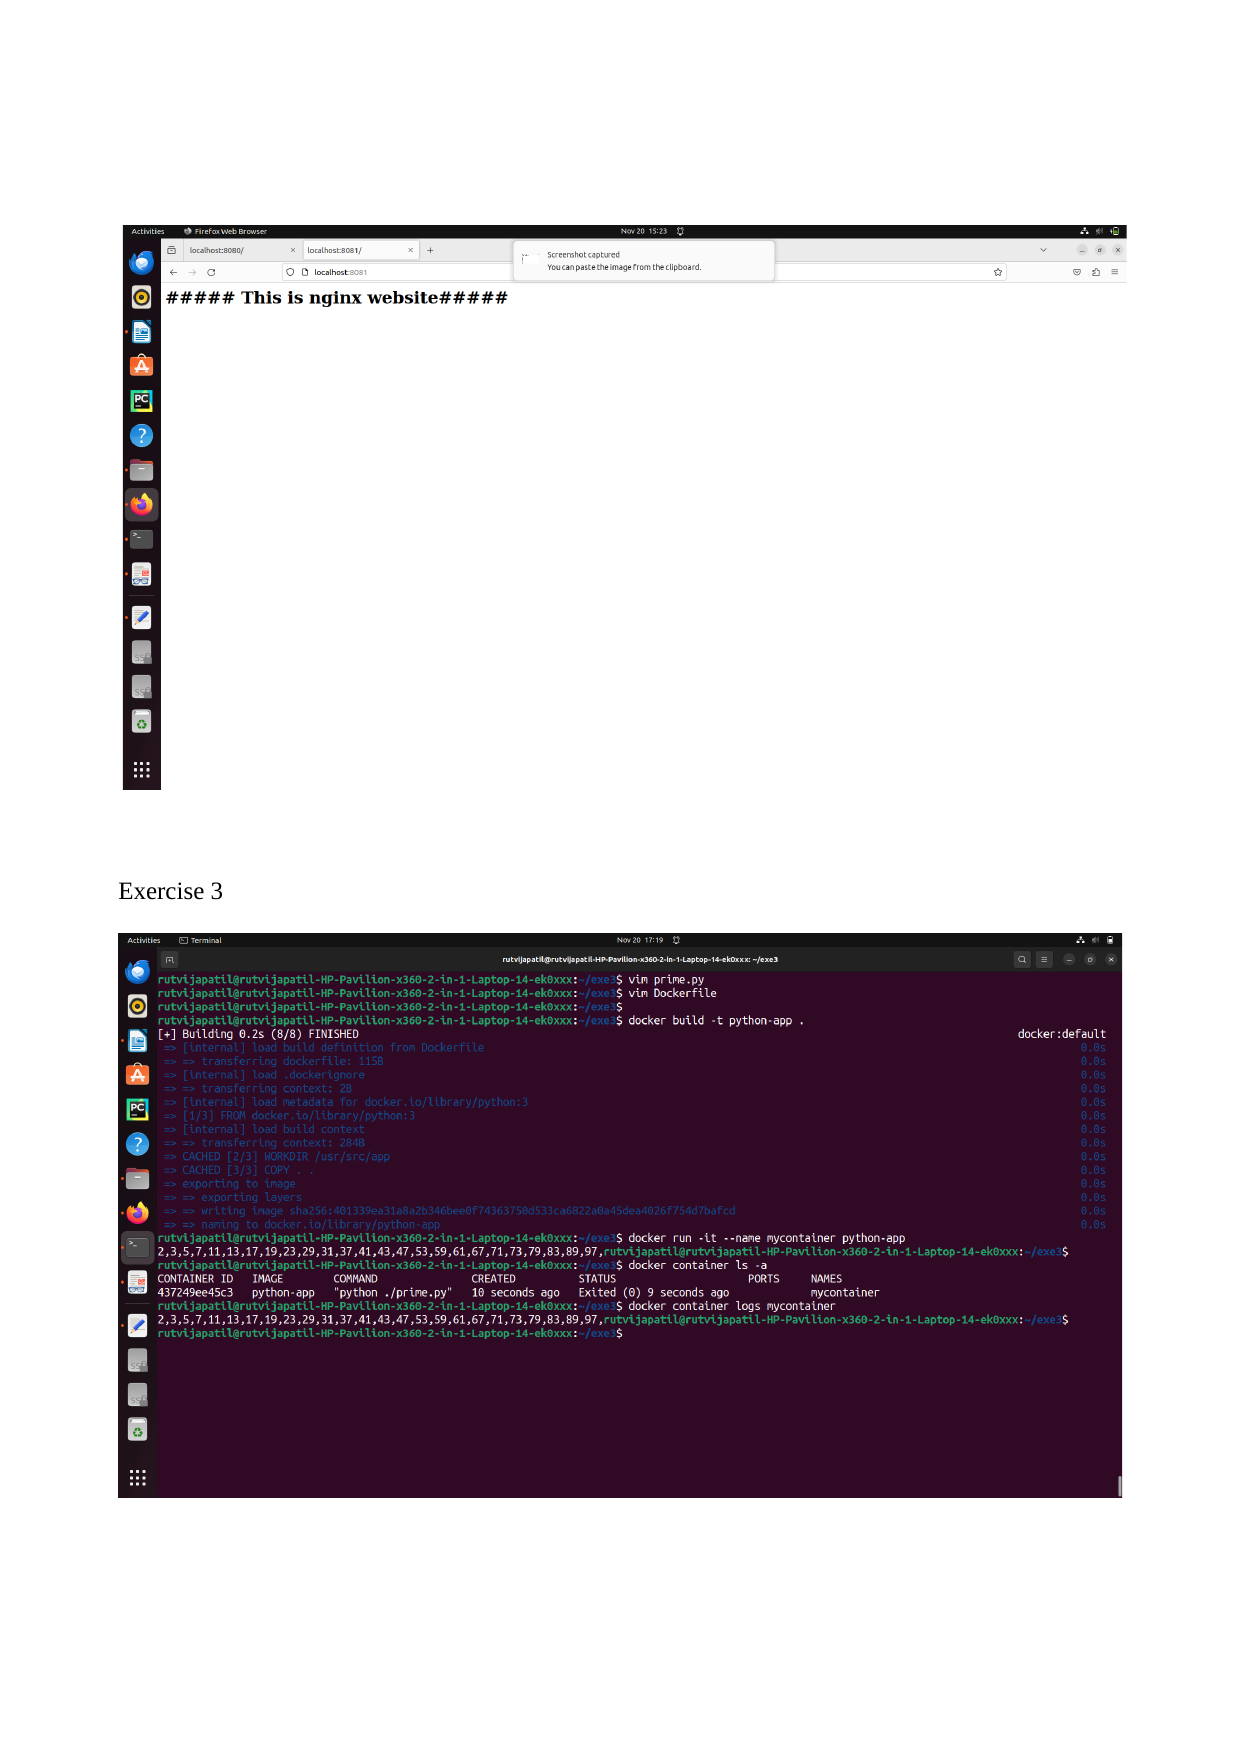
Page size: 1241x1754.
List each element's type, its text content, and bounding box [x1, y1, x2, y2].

picture [118, 933, 1123, 1498]
picture [122, 225, 1127, 790]
text Exercise 3 [118, 876, 1122, 904]
